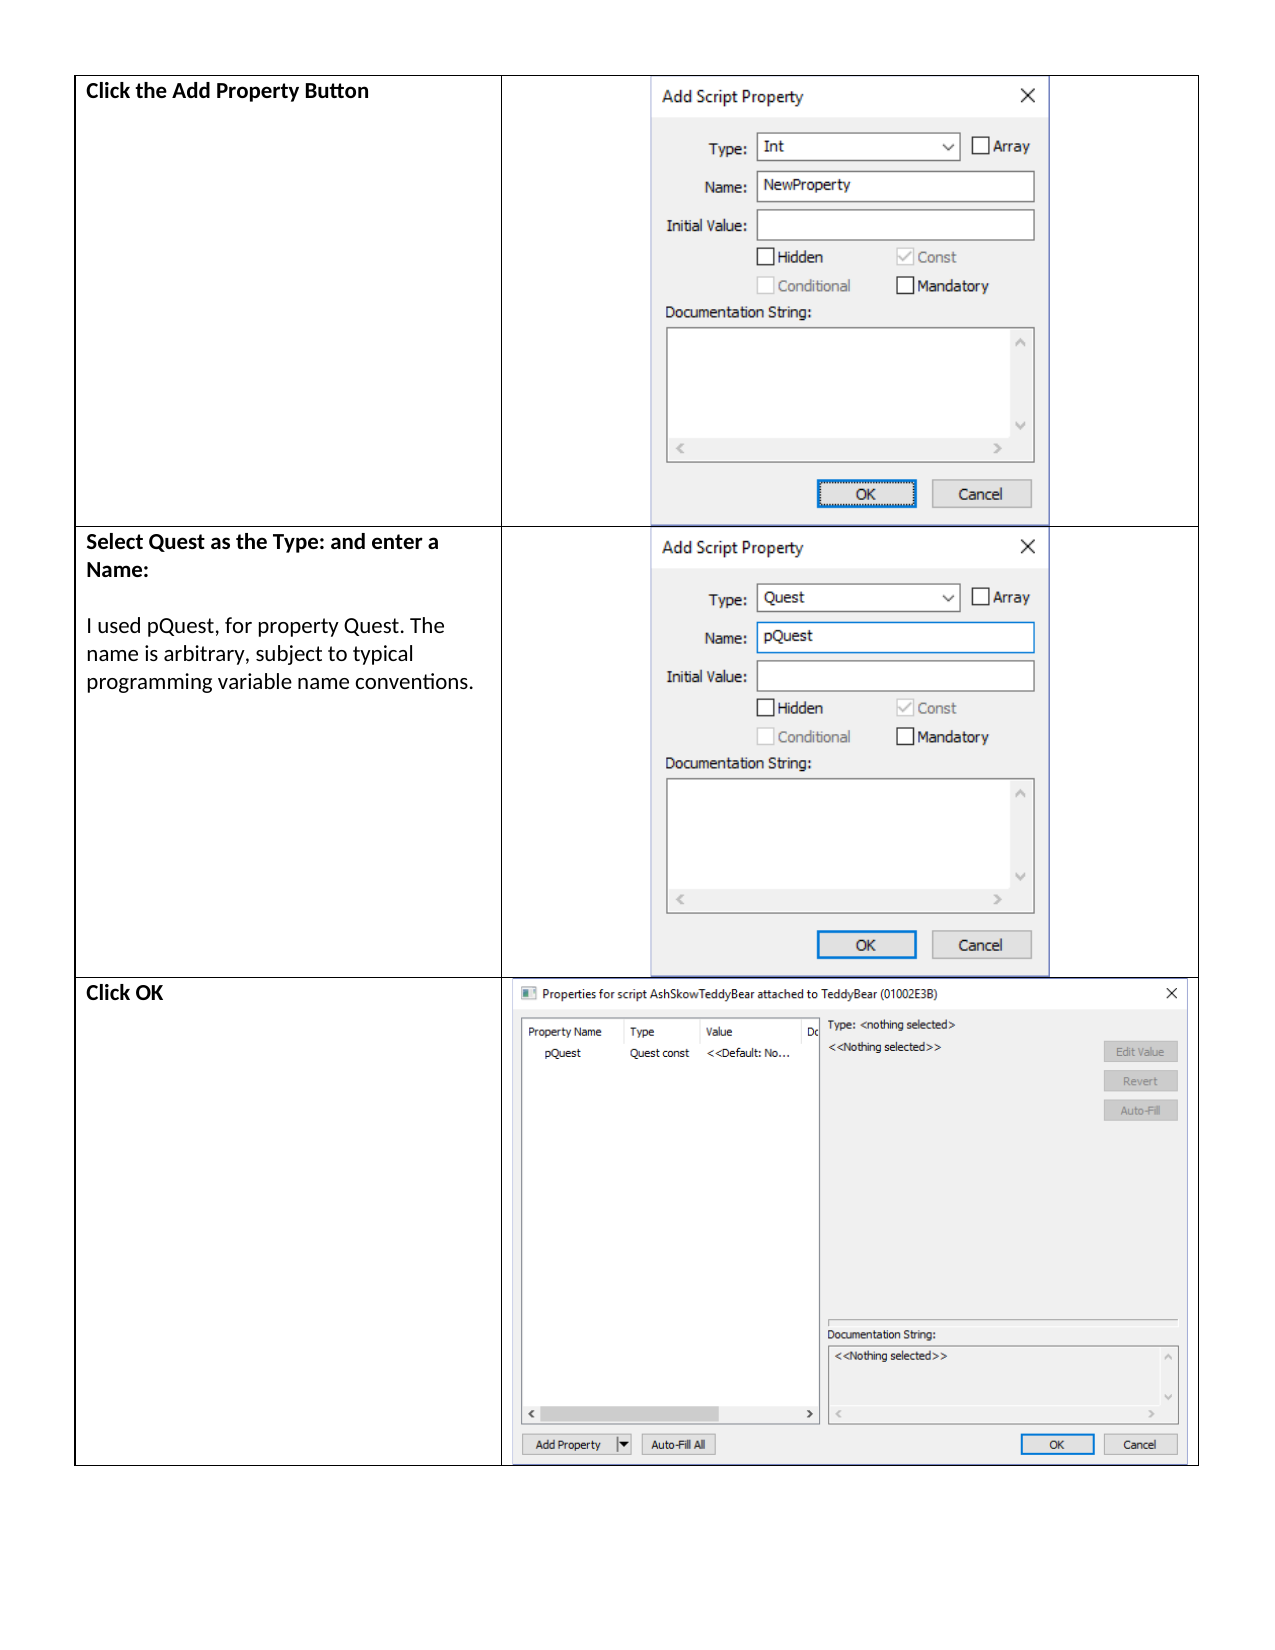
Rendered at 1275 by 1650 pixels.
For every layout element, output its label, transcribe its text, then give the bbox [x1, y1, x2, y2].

table_cell Select Quest as the Type: and enter a Name: I used pQuest, for property Quest. The name is arbitrary, subject to typical programming variable name conventions. [76, 527, 501, 977]
table_cell [1050, 76, 1198, 526]
table_cell Click OK [76, 978, 501, 1465]
table_cell [1050, 527, 1198, 977]
table_cell [502, 527, 650, 977]
table_cell [502, 978, 512, 1465]
table_cell [502, 76, 650, 526]
table_cell [1188, 978, 1198, 1465]
table_cell Click the Add Property Button [76, 76, 501, 526]
